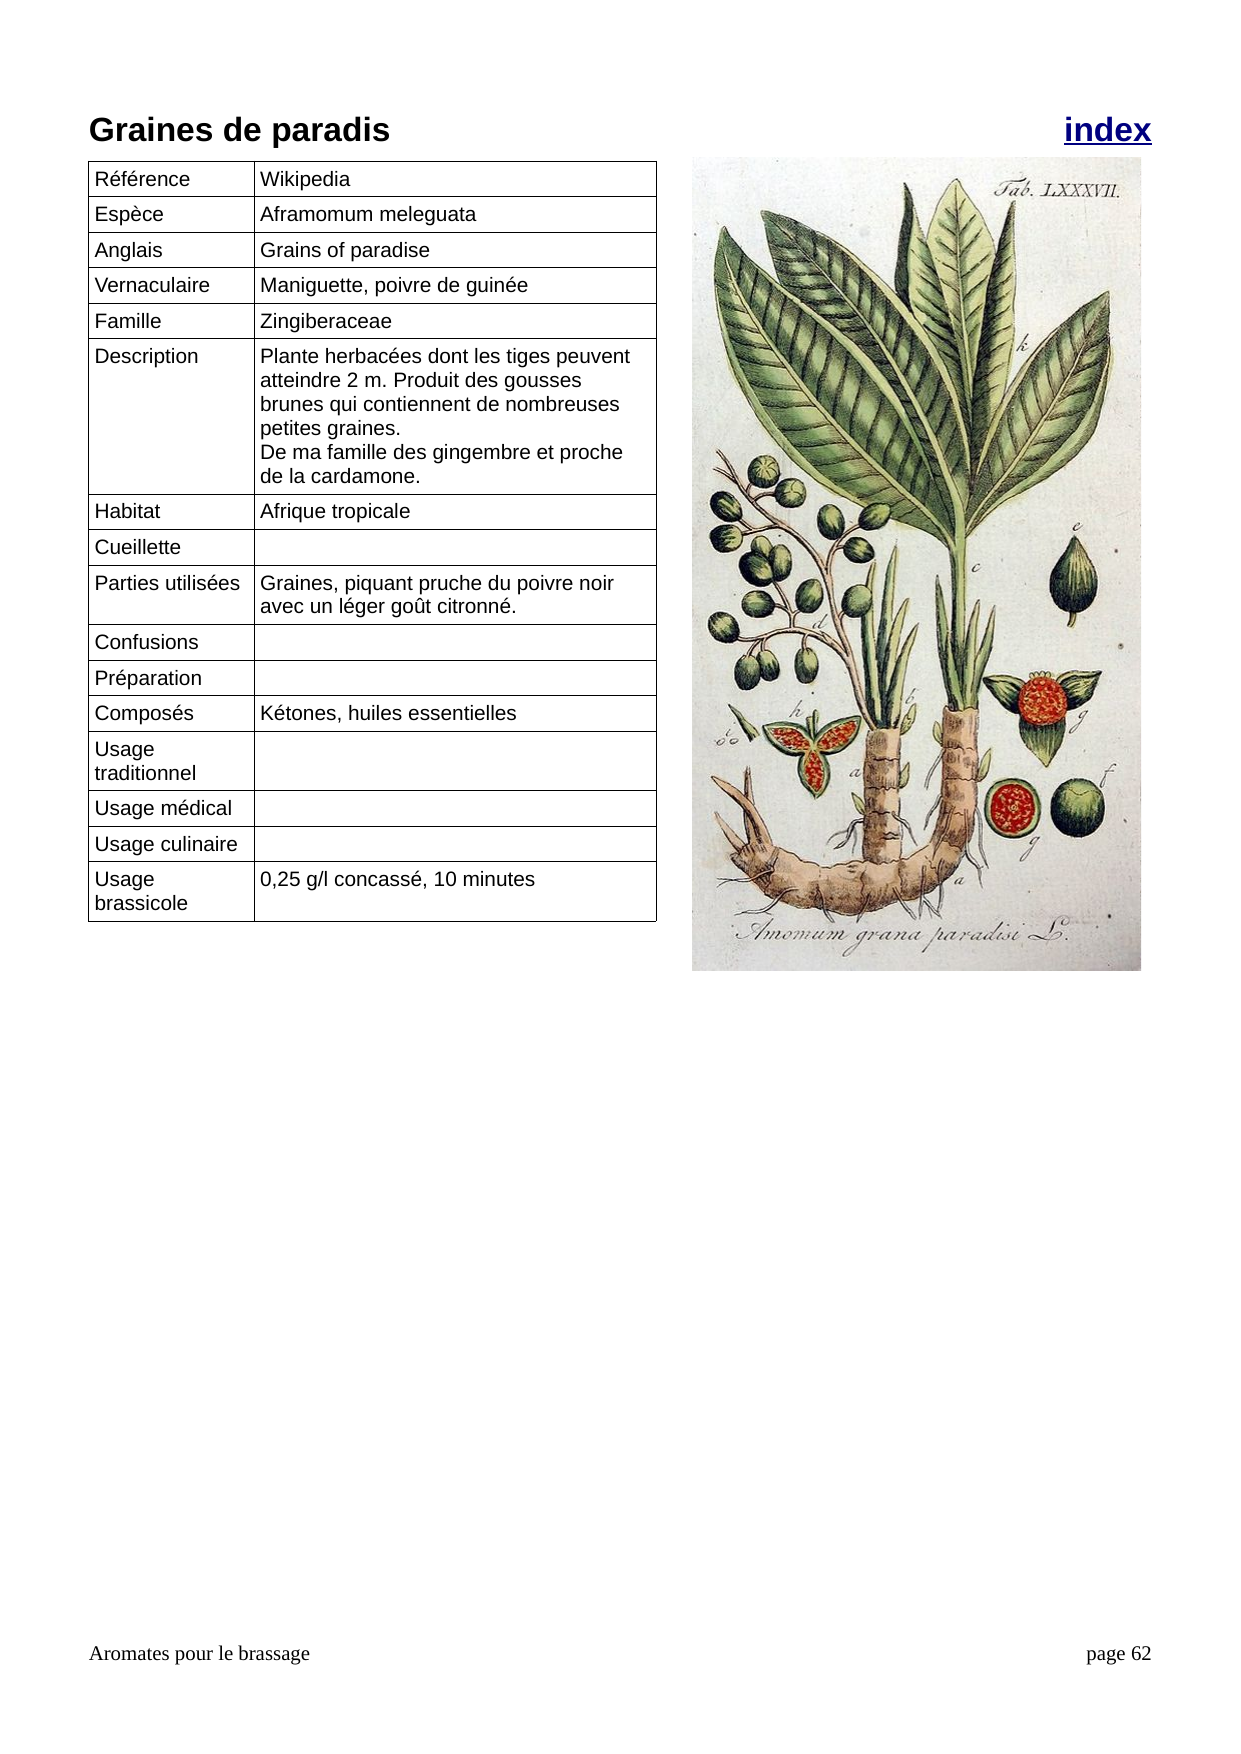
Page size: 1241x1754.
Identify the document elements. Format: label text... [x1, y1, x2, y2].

table_cell [255, 625, 656, 659]
table_cell Famille [89, 304, 254, 338]
table_cell Aframomum meleguata [255, 197, 656, 232]
table_cell Afrique tropicale [255, 495, 656, 529]
table_header Wikipedia [255, 162, 656, 196]
table_cell Kétones, huiles essentielles [255, 696, 656, 731]
table_cell Espèce [89, 197, 254, 232]
table_cell Plante herbacées dont les tiges peuvent atteindre 2 m. Produit des gousses brunes qui contiennent de nombreuses petites graines. De ma famille des gingembre et proche de la cardamone. [255, 339, 656, 493]
table_cell Maniguette, poivre de guinée [255, 268, 656, 303]
table_cell Préparation [89, 661, 254, 695]
table_cell Cueillette [89, 530, 254, 564]
table_cell [255, 791, 656, 826]
table_cell Graines, piquant pruche du poivre noir avec un léger goût citronné. [255, 566, 656, 624]
subtitle Graines de paradis index [88, 109, 1152, 148]
table_cell Composés [89, 696, 254, 731]
table_cell [255, 661, 656, 695]
table_cell 0,25 g/l concassé, 10 minutes [255, 862, 656, 921]
table_cell Grains of paradise [255, 233, 656, 267]
table_cell Parties utilisées [89, 566, 254, 624]
table_cell Vernaculaire [89, 268, 254, 303]
table_cell Usage brassicole [89, 862, 254, 921]
table_cell [255, 827, 656, 861]
table_header Référence [89, 162, 254, 196]
table_cell [255, 530, 656, 564]
table_cell Zingiberaceae [255, 304, 656, 338]
table_cell Usage traditionnel [89, 732, 254, 790]
table_cell Anglais [89, 233, 254, 267]
table_cell Description [89, 339, 254, 493]
table_cell [255, 732, 656, 790]
picture [692, 157, 1142, 971]
table_cell Usage culinaire [89, 827, 254, 861]
table_cell Confusions [89, 625, 254, 659]
table_cell Habitat [89, 495, 254, 529]
table_cell Usage médical [89, 791, 254, 826]
